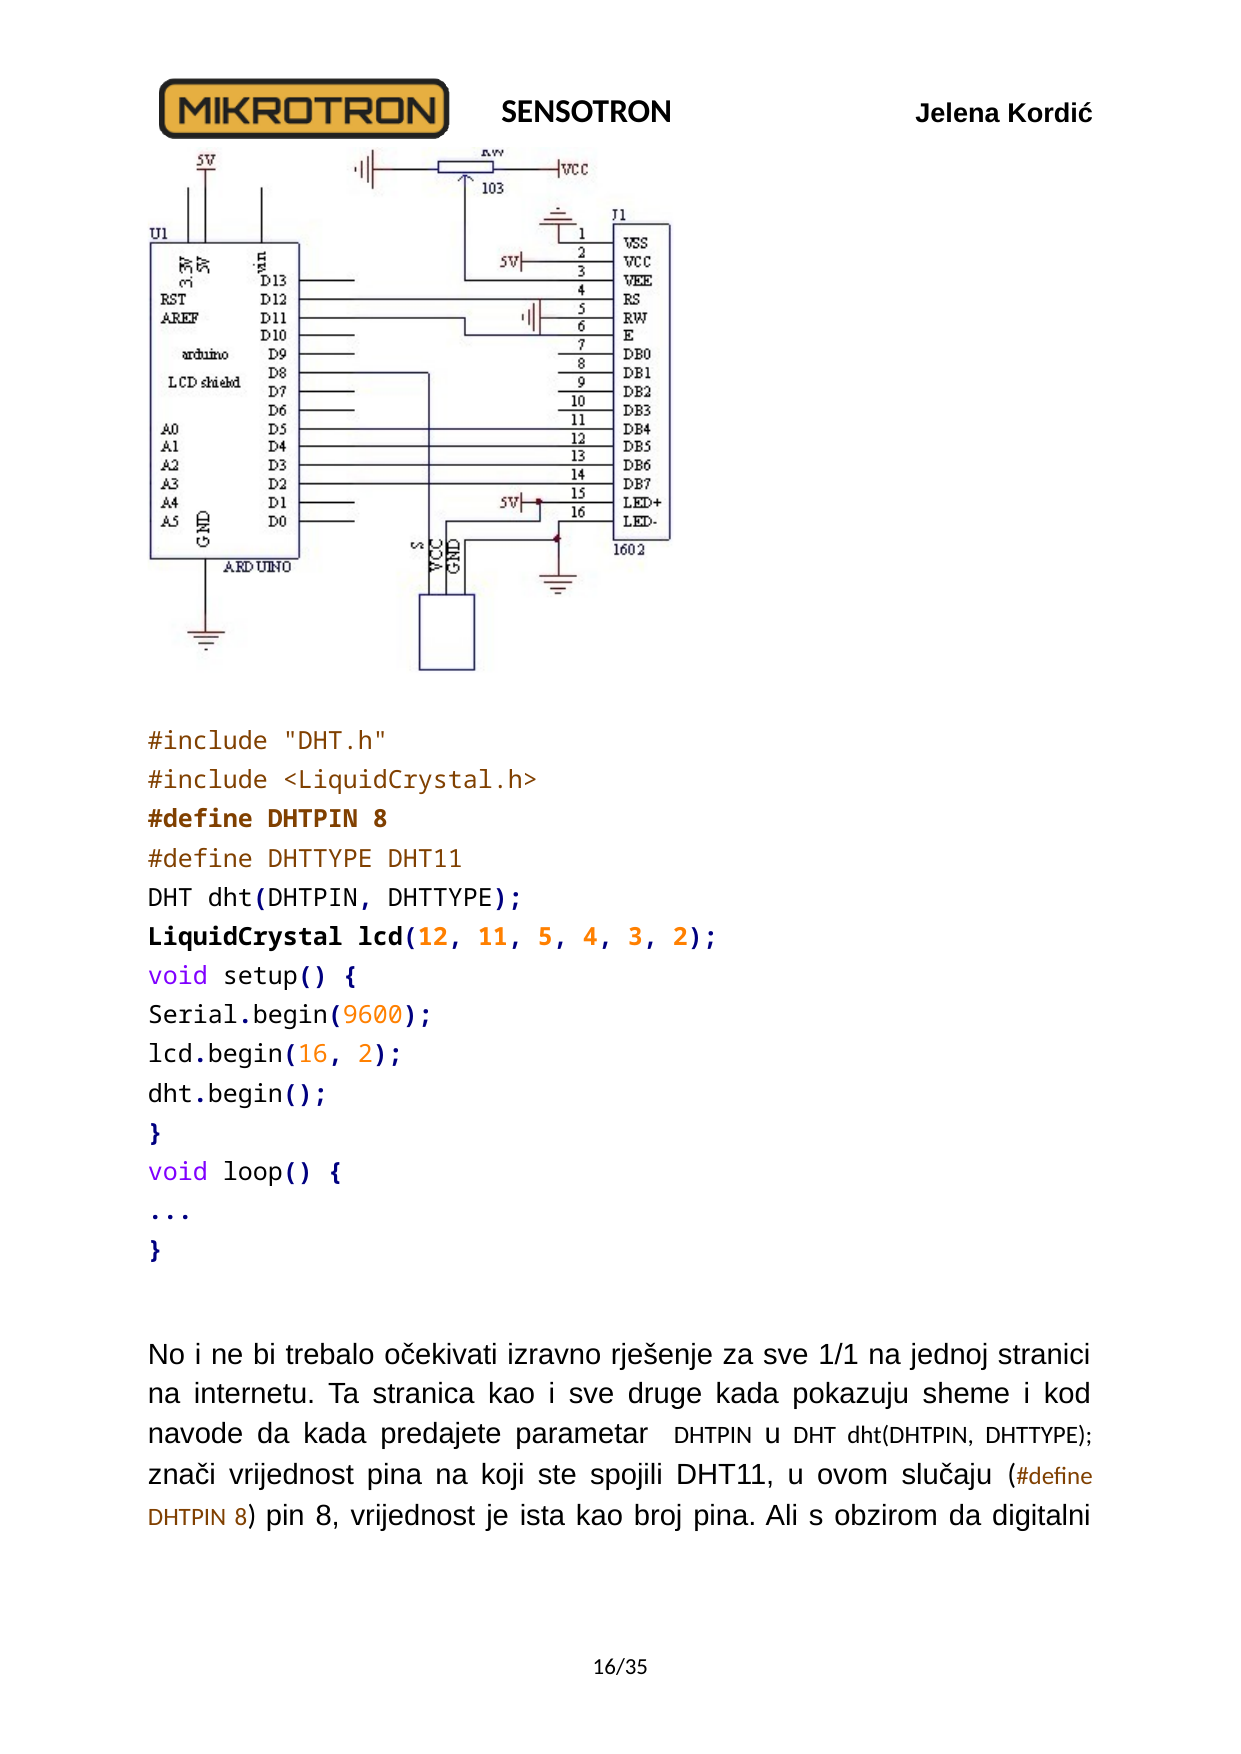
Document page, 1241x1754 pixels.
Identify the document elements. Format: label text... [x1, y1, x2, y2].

text No i ne bi trebalo očekivati izravno rješenje za sve 1/1 na jednoj stranici na internetu. Ta stranica kao i sve druge kada pokazuju sheme i kod navode da kada predajete parametar DHTPIN u DHT dht(DHTPIN, DHTTYPE); znači vrijednost pina na koji ste spojili DHT11, u ovom slučaju (#define DHTPIN 8) pin 8, vrijednost je ista kao broj pina. Ali s obzirom da digitalni [148, 1337, 1093, 1532]
text #define DHTPIN 8 [148, 801, 1093, 835]
picture [147, 147, 674, 674]
text LiquidCrystal lcd(12, 11, 5, 4, 3, 2); [148, 918, 1093, 953]
text #include "DHT.h" [148, 723, 1093, 757]
text #define DHTTYPE DHT11 [148, 840, 1093, 874]
text void setup() { [148, 958, 1093, 992]
text void loop() { [148, 1153, 1093, 1188]
text Serial.begin(9600); [148, 997, 1093, 1031]
text } [148, 1114, 1093, 1148]
text } [148, 1232, 1093, 1266]
text DHT dht(DHTPIN, DHTTYPE); [148, 879, 1093, 913]
text #include <LiquidCrystal.h> [148, 762, 1093, 796]
text ... [148, 1193, 1093, 1227]
text lcd.begin(16, 2); [148, 1036, 1093, 1070]
text dht.begin(); [148, 1075, 1093, 1109]
